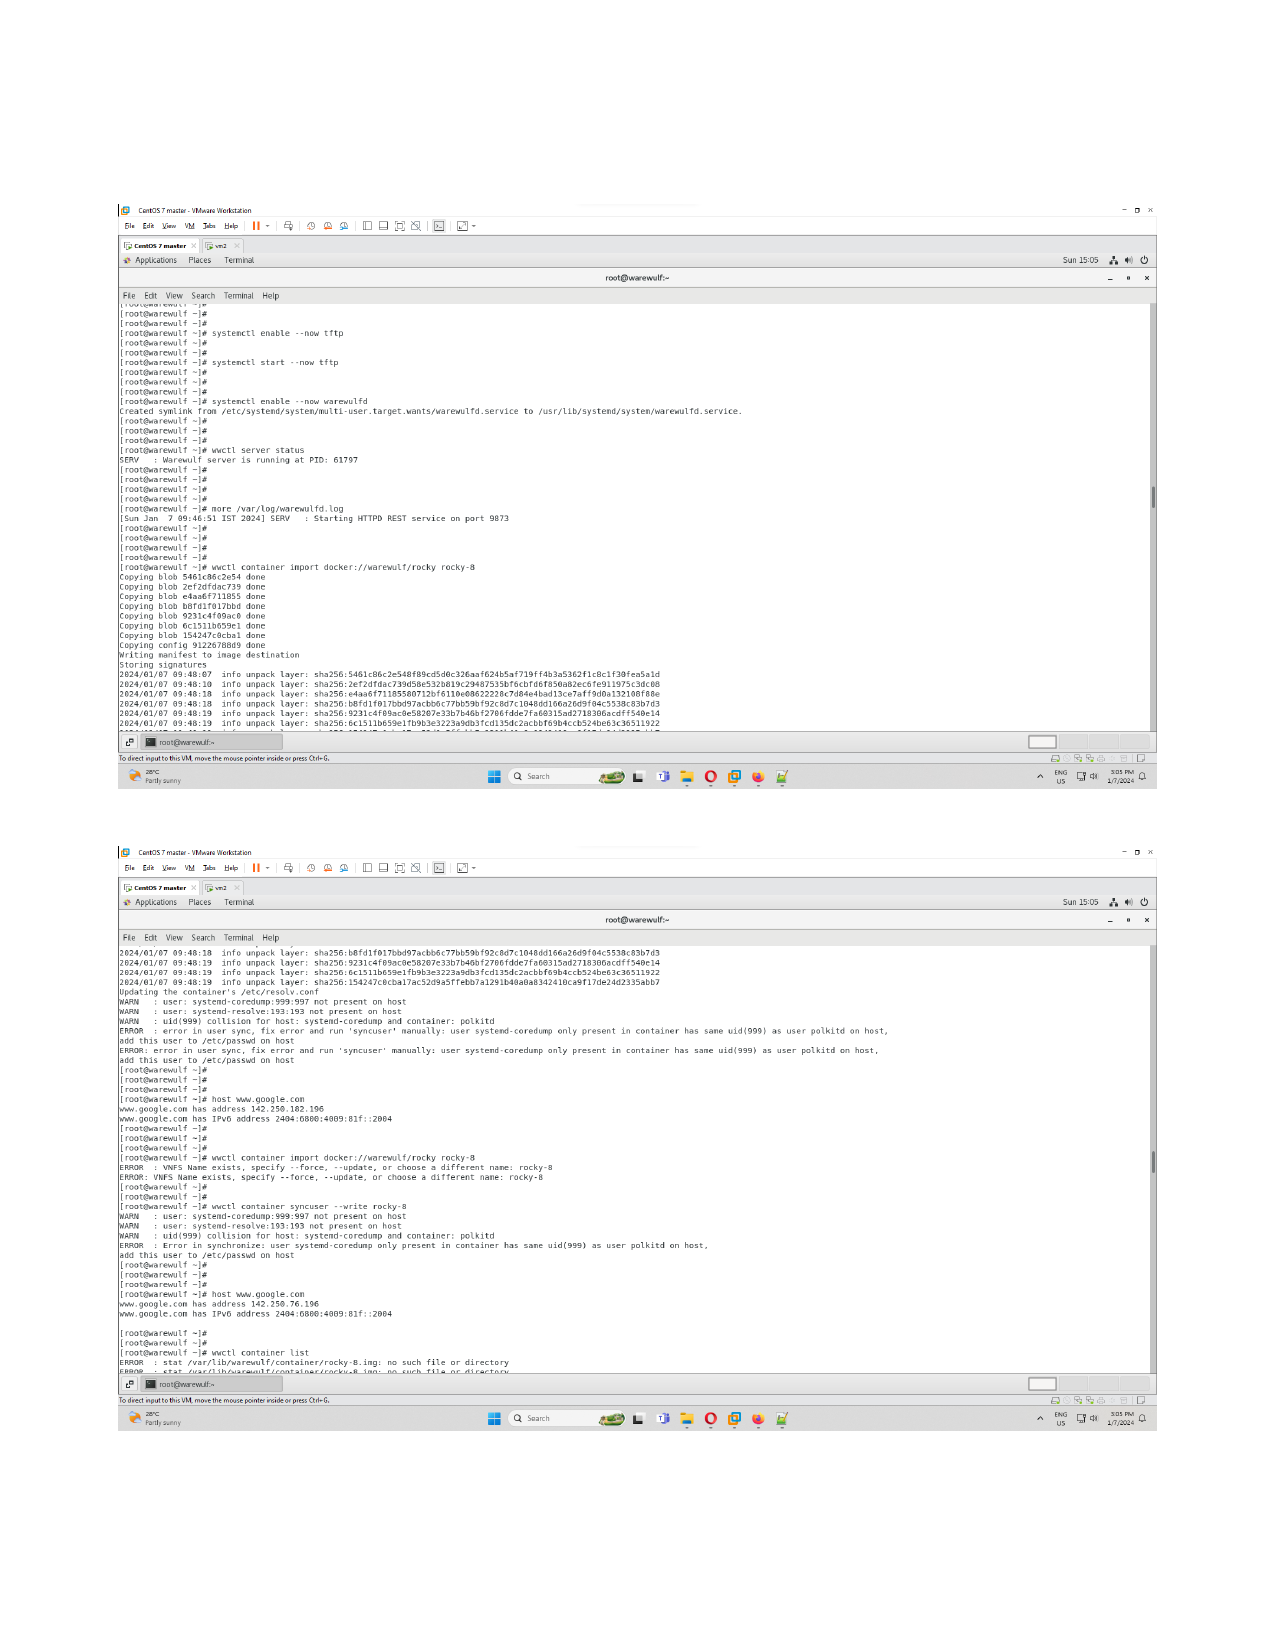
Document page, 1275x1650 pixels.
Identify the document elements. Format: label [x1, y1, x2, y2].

picture [118, 204, 1157, 789]
picture [118, 846, 1157, 1431]
